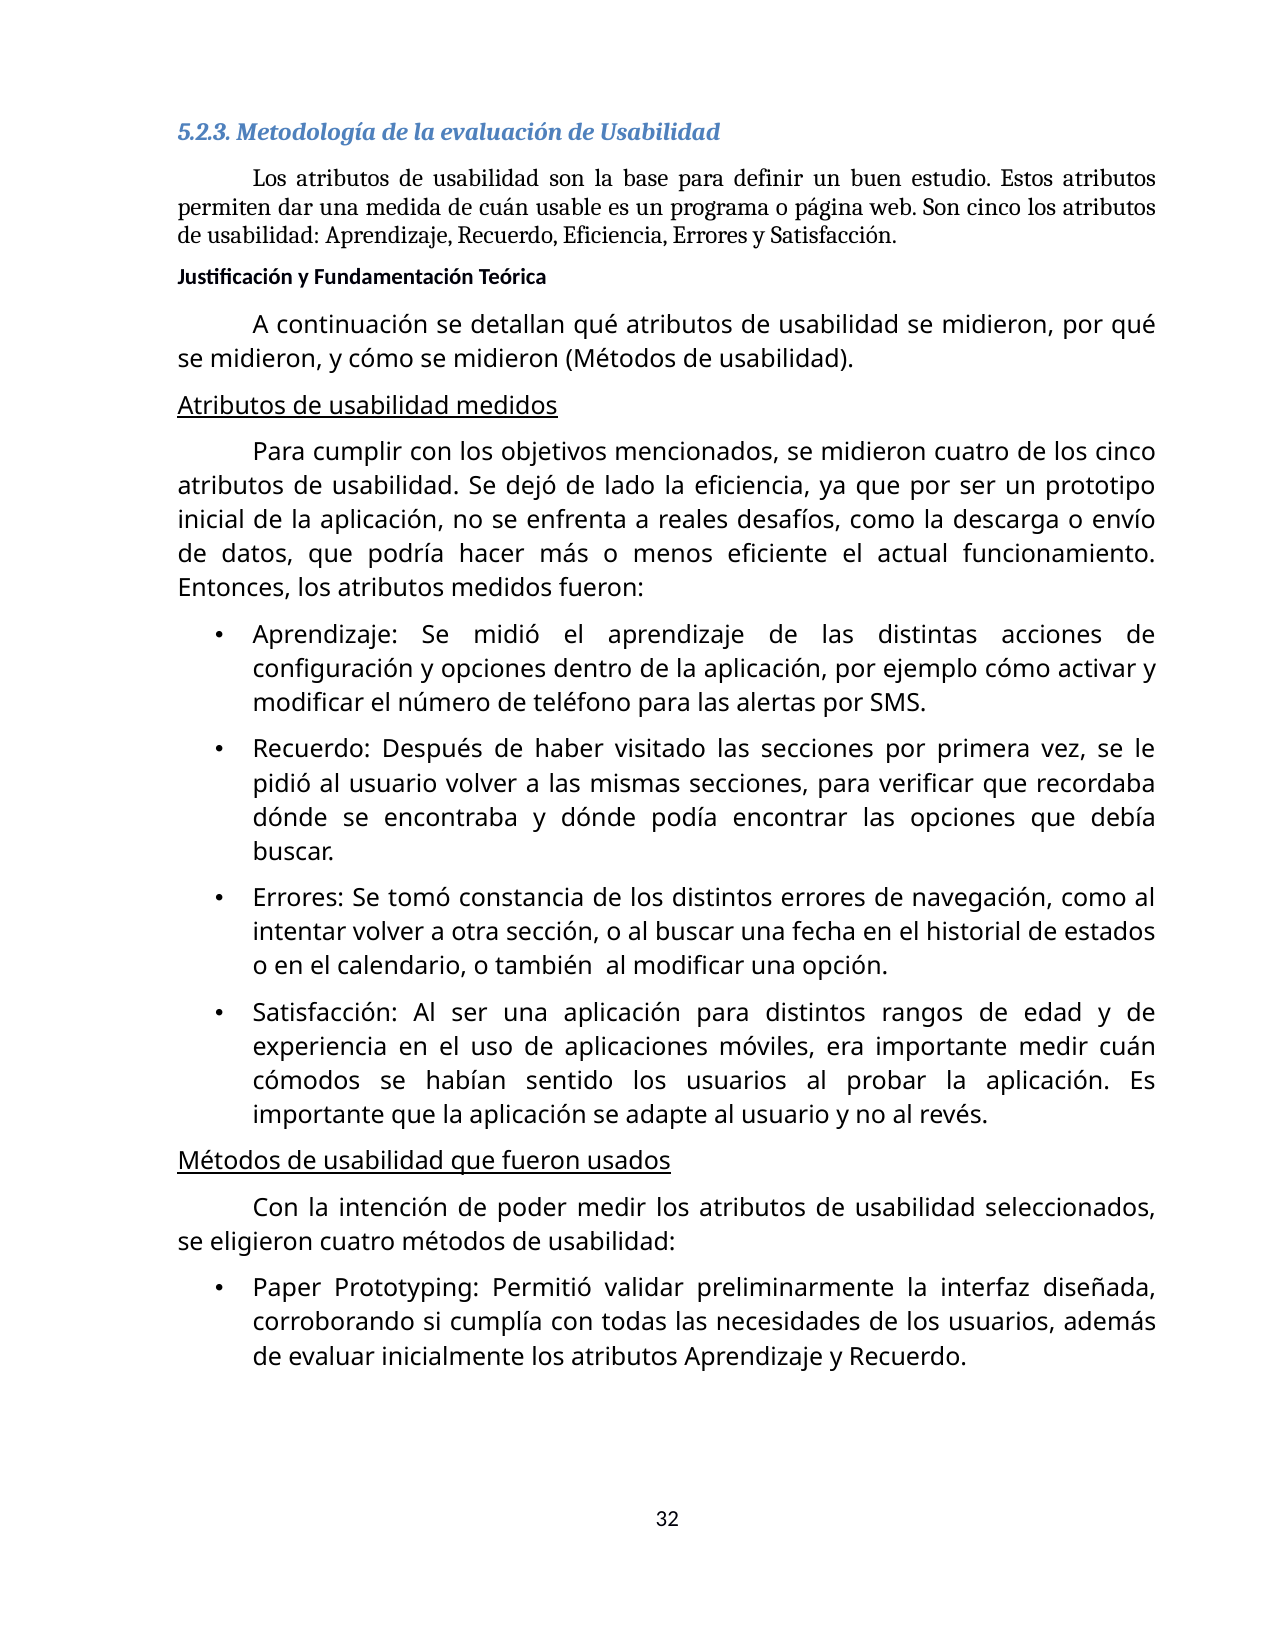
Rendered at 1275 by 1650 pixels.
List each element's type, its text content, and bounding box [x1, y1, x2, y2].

text Atributos de usabilidad medidos [177, 387, 1157, 421]
list Errores: Se tomó constancia de los distintos errores de navegación, como al intentar volver a otra sección, o al buscar una fecha en el historial de estados o en el calendario, o también al modificar una opción. [215, 880, 1157, 982]
text Para cumplir con los objetivos mencionados, se midieron cuatro de los cinco atributos de usabilidad. Se dejó de lado la eficiencia, ya que por ser un prototipo inicial de la aplicación, no se enfrenta a reales desafíos, como la descarga o envío de datos, que podría hacer más o menos eficiente el actual funcionamiento. Entonces, los atributos medidos fueron: [177, 434, 1157, 604]
text Con la intención de poder medir los atributos de usabilidad seleccionados, se eligieron cuatro métodos de usabilidad: [177, 1189, 1157, 1258]
list Satisfacción: Al ser una aplicación para distintos rangos de edad y de experiencia en el uso de aplicaciones móviles, era importante medir cuán cómodos se habían sentido los usuarios al probar la aplicación. Es importante que la aplicación se adapte al usuario y no al revés. [215, 994, 1157, 1131]
list Paper Prototyping: Permitió validar preliminarmente la interfaz diseñada, corroborando si cumplía con todas las necesidades de los usuarios, además de evaluar inicialmente los atributos Aprendizaje y Recuerdo. [215, 1270, 1157, 1372]
subtitle Justificación y Fundamentación Teórica [177, 262, 1157, 290]
list Recuerdo: Después de haber visitado las secciones por primera vez, se le pidió al usuario volver a las mismas secciones, para verificar que recordaba dónde se encontraba y dónde podía encontrar las opciones que debía buscar. [215, 731, 1157, 867]
text A continuación se detallan qué atributos de usabilidad se midieron, por qué se midieron, y cómo se midieron (Métodos de usabilidad). [177, 307, 1157, 375]
text Los atributos de usabilidad son la base para definir un buen estudio. Estos atributos permiten dar una medida de cuán usable es un programa o página web. Son cinco los atributos de usabilidad: Aprendizaje, Recuerdo, Eficiencia, Errores y Satisfacción. [177, 164, 1157, 250]
subtitle 5.2.3. Metodología de la evaluación de Usabilidad [177, 118, 1157, 147]
list Aprendizaje: Se midió el aprendizaje de las distintas acciones de configuración y opciones dentro de la aplicación, por ejemplo cómo activar y modificar el número de teléfono para las alertas por SMS. [215, 617, 1157, 719]
text Métodos de usabilidad que fueron usados [177, 1143, 1157, 1177]
